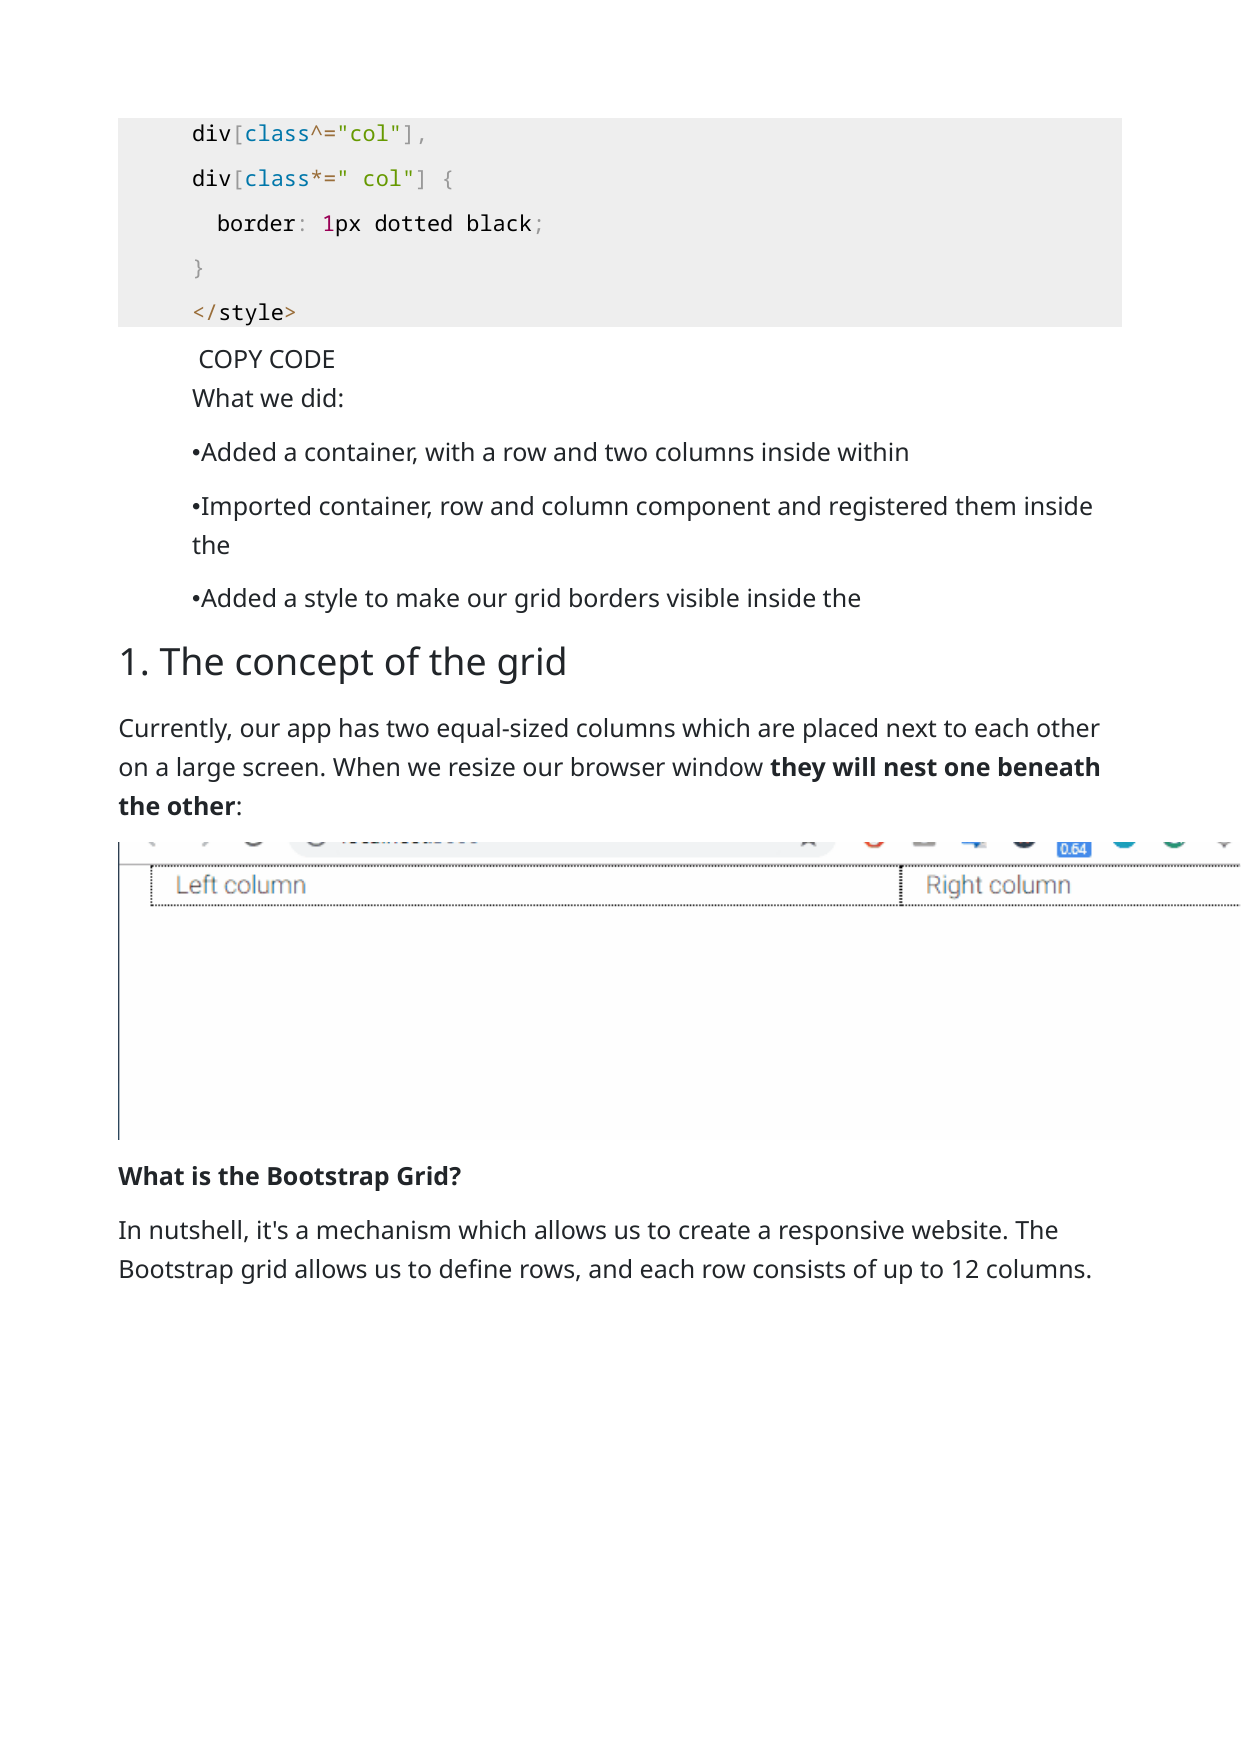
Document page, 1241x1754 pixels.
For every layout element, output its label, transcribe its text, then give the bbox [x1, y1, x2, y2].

list Added a container, with a row and two columns inside within [118, 434, 1122, 468]
list border: 1px dotted black; [118, 207, 1122, 237]
list } [118, 252, 1122, 282]
list Added a style to make our grid borders visible inside the [118, 581, 1122, 615]
list COPY CODE [118, 342, 1122, 376]
list </style> [118, 297, 1122, 327]
list div[class^="col"], [118, 118, 1122, 148]
picture [118, 842, 1241, 1140]
text Currently, our app has two equal-sized columns which are placed next to each other on a large screen. When we resize our browser window they will nest one beneath the other: [118, 711, 1122, 823]
list What we did: [118, 381, 1122, 415]
text What is the Bootstrap Grid? [118, 1158, 1122, 1193]
list div[class*=" col"] { [118, 163, 1122, 193]
subtitle 1. The concept of the grid [118, 635, 1122, 686]
list Imported container, row and column component and registered them inside the [118, 488, 1122, 561]
text In nutshell, it's a mechanism which allows us to create a responsive website. The Bootstrap grid allows us to define rows, and each row consists of up to 12 columns. [118, 1212, 1122, 1286]
